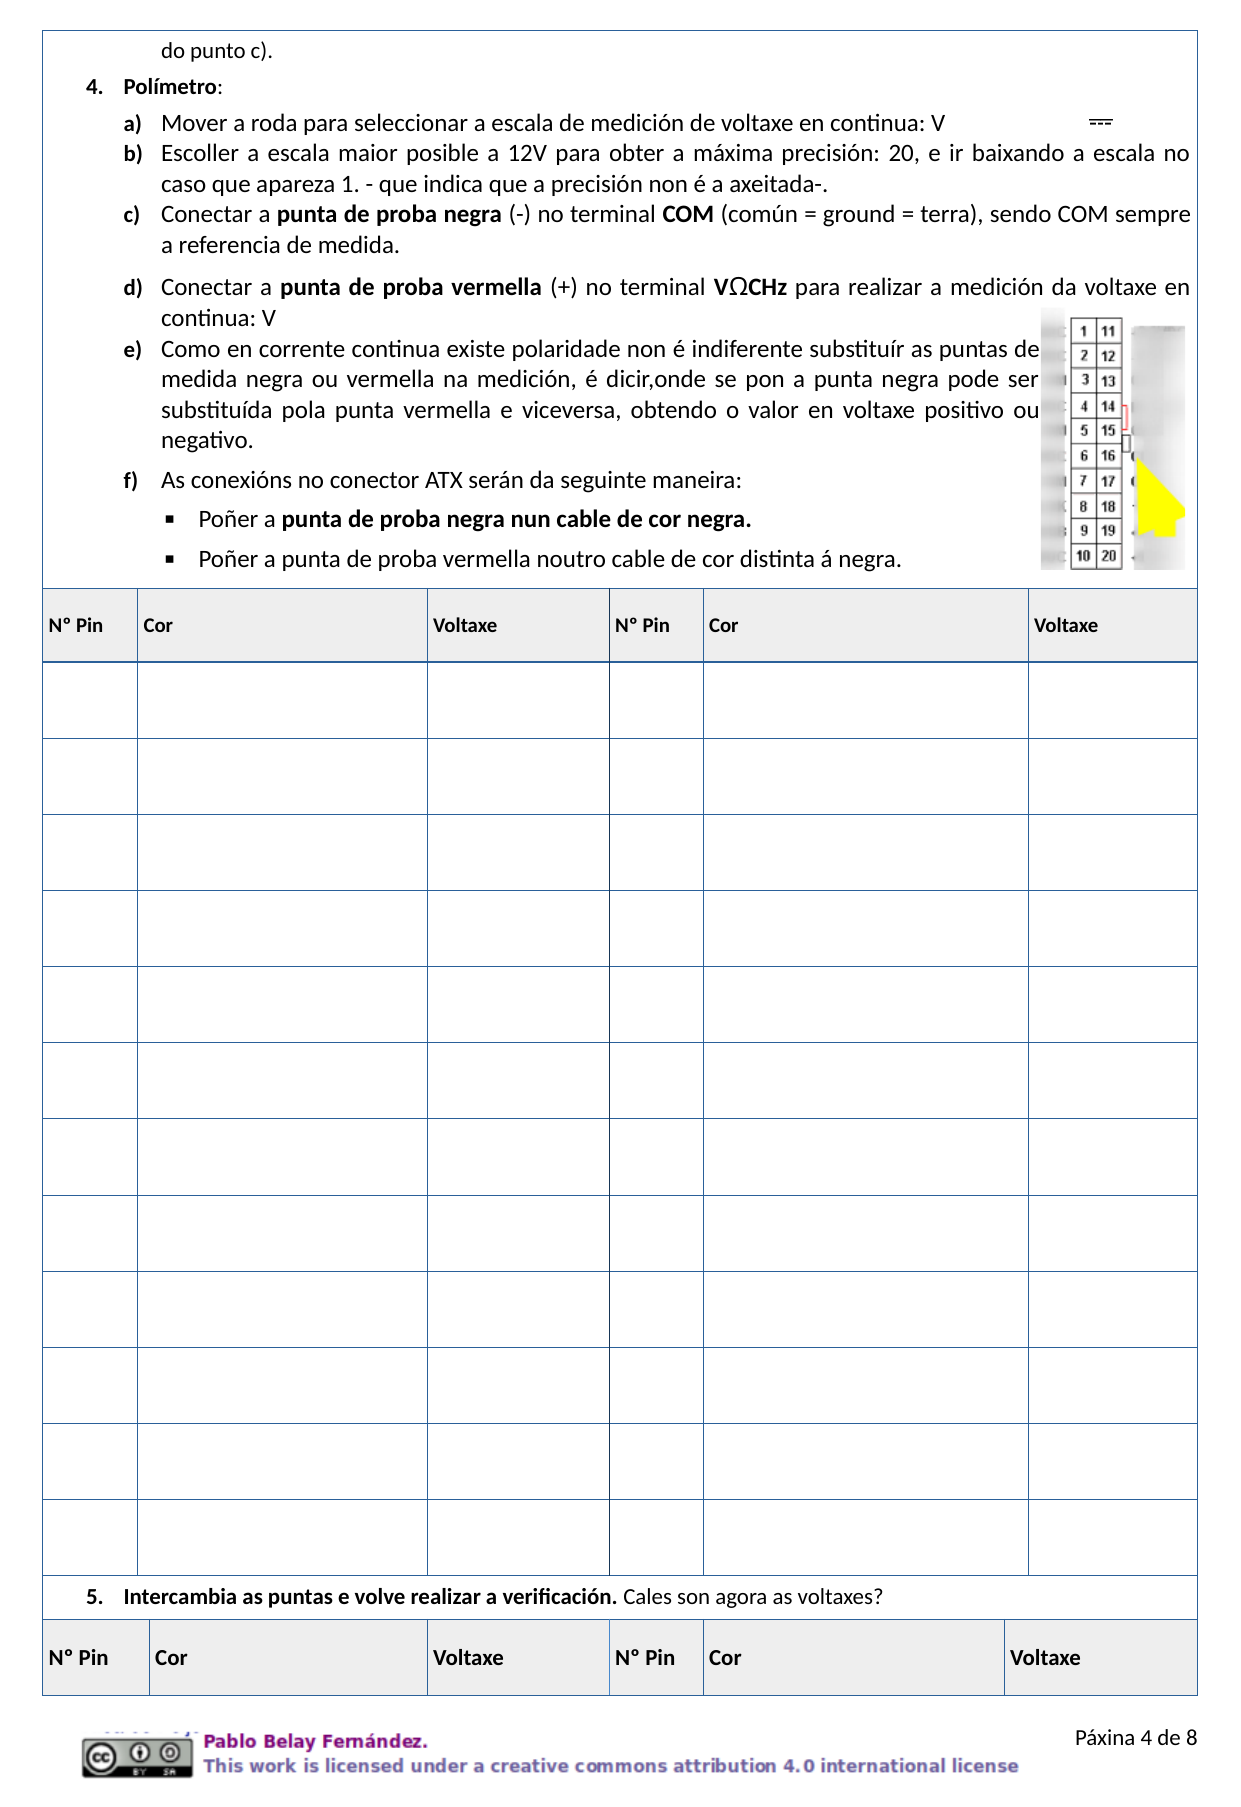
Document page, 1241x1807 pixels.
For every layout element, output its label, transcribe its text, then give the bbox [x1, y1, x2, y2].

table_cell [138, 1348, 427, 1423]
table_cell [428, 1196, 609, 1271]
table_cell [428, 1119, 609, 1194]
table_cell [428, 1424, 609, 1499]
table_cell [138, 1043, 427, 1118]
table_cell [704, 1348, 1028, 1423]
table_cell [138, 1500, 427, 1575]
table_cell [428, 1272, 609, 1347]
table_cell [1029, 663, 1197, 738]
table_cell [43, 1348, 137, 1423]
table_cell [610, 1043, 703, 1118]
table_cell [610, 1196, 703, 1271]
table_cell [138, 891, 427, 966]
table_cell [704, 1196, 1028, 1271]
table_cell [610, 815, 703, 890]
table_cell [704, 1119, 1028, 1194]
table_cell [1029, 1500, 1197, 1575]
table_cell [610, 891, 703, 966]
table_cell [428, 1043, 609, 1118]
table_cell [43, 1119, 137, 1194]
table_cell Intercambia as puntas e volve realizar a verificación. Cales son agora as voltaxes? [43, 1576, 1197, 1619]
table_cell [1029, 967, 1197, 1042]
table_cell [610, 1500, 703, 1575]
table_cell Voltaxe [1029, 589, 1197, 661]
table_cell Cor [704, 589, 1028, 661]
table_cell [1029, 1119, 1197, 1194]
table_cell [43, 739, 137, 814]
table_cell [1029, 1348, 1197, 1423]
picture [1040, 305, 1186, 570]
table_cell [1029, 891, 1197, 966]
table_cell [138, 815, 427, 890]
table_cell [138, 1424, 427, 1499]
table_cell [610, 1424, 703, 1499]
table_cell [428, 891, 609, 966]
table_cell [704, 891, 1028, 966]
table_cell Voltaxe [428, 1620, 609, 1695]
table_cell [704, 739, 1028, 814]
table_cell [138, 967, 427, 1042]
table_cell [1029, 1424, 1197, 1499]
table_cell [138, 1272, 427, 1347]
table_cell [428, 1348, 609, 1423]
table_cell [610, 1119, 703, 1194]
table_cell [428, 815, 609, 890]
table_cell Cor [138, 589, 427, 661]
table_cell [704, 1272, 1028, 1347]
table_cell [1029, 1043, 1197, 1118]
table_cell [1029, 815, 1197, 890]
table_cell [610, 739, 703, 814]
table_cell [1029, 739, 1197, 814]
table_cell [43, 815, 137, 890]
table_cell [138, 1119, 427, 1194]
table_cell [43, 1424, 137, 1499]
table_cell [428, 1500, 609, 1575]
table_cell [43, 891, 137, 966]
table_cell Nº Pin [610, 1620, 703, 1695]
picture [65, 1722, 1035, 1787]
table_cell [704, 663, 1028, 738]
table_cell [704, 1500, 1028, 1575]
table_cell Nº Pin [610, 589, 703, 661]
table_cell [704, 967, 1028, 1042]
table_cell [138, 739, 427, 814]
table_cell [43, 1043, 137, 1118]
table_cell [704, 1424, 1028, 1499]
table_cell [610, 663, 703, 738]
table_cell [704, 1043, 1028, 1118]
table_cell Cor [150, 1620, 427, 1695]
table_cell [1029, 1196, 1197, 1271]
table_cell [138, 663, 427, 738]
table_cell [138, 1196, 427, 1271]
table_cell Nº Pin [43, 589, 137, 661]
table_cell [704, 815, 1028, 890]
table_cell [43, 663, 137, 738]
table_cell Nº Pin [43, 1620, 149, 1695]
table_cell [428, 967, 609, 1042]
table_cell [428, 739, 609, 814]
table_cell Cor [704, 1620, 1004, 1695]
table_cell [610, 1348, 703, 1423]
table_cell [43, 1500, 137, 1575]
table_cell [43, 1196, 137, 1271]
table_cell Voltaxe [1005, 1620, 1197, 1695]
table_cell [610, 1272, 703, 1347]
table_cell Voltaxe [428, 589, 609, 661]
table_cell [1029, 1272, 1197, 1347]
table_cell Conectar a regleta á corrente eléctrica co interruptor en estado apagado. Pelacables: Pelar un anaco de cable condutor. Fonte de alimentación: Pór o interruptor da propia fonte de alimentación en estado “off”. Conectar a fonte de alimentación á regleta. Facer unha “ponte” á fonte de alimentación conectando na conexión ATX un cable calquera dos de cor negro co cable de cor verde. Para iso empregar o cable pelado no paso (2). Pór a regleta en estado acendido. Poñer o interruptor da fonte de alimentación en estado “on”. Verificar que a fonte de alimentación acende. NOTA: Se non acende comprobar os interruptores e a conexión do punto c). Polímetro: Mover a roda para seleccionar a escala de medición de voltaxe en continua: V Escoller a escala maior posible a 12V para obter a máxima precisión: 20, e ir baixando a escala no caso que apareza 1. - que indica que a precisión non é a axeitada-. Conectar a punta de proba negra (-) no terminal COM (común = ground = terra), sendo COM sempre a referencia de medida. Conectar a punta de proba vermella (+) no terminal VΩCHz para realizar a medición da voltaxe en continua: V Como en corrente continua existe polaridade non é indiferente substituír as puntas de medida negra ou vermella na medición, é dicir,onde se pon a punta negra pode ser substituída pola punta vermella e viceversa, obtendo o valor en voltaxe positivo ou negativo. As conexións no conector ATX serán da seguinte maneira: Poñer a punta de proba negra nun cable de cor negra. Poñer a punta de proba vermella noutro cable de cor distinta á negra. [43, 31, 1197, 588]
table_cell [610, 967, 703, 1042]
table_cell [428, 663, 609, 738]
table_cell [43, 967, 137, 1042]
picture [1086, 115, 1115, 127]
table_cell [43, 1272, 137, 1347]
